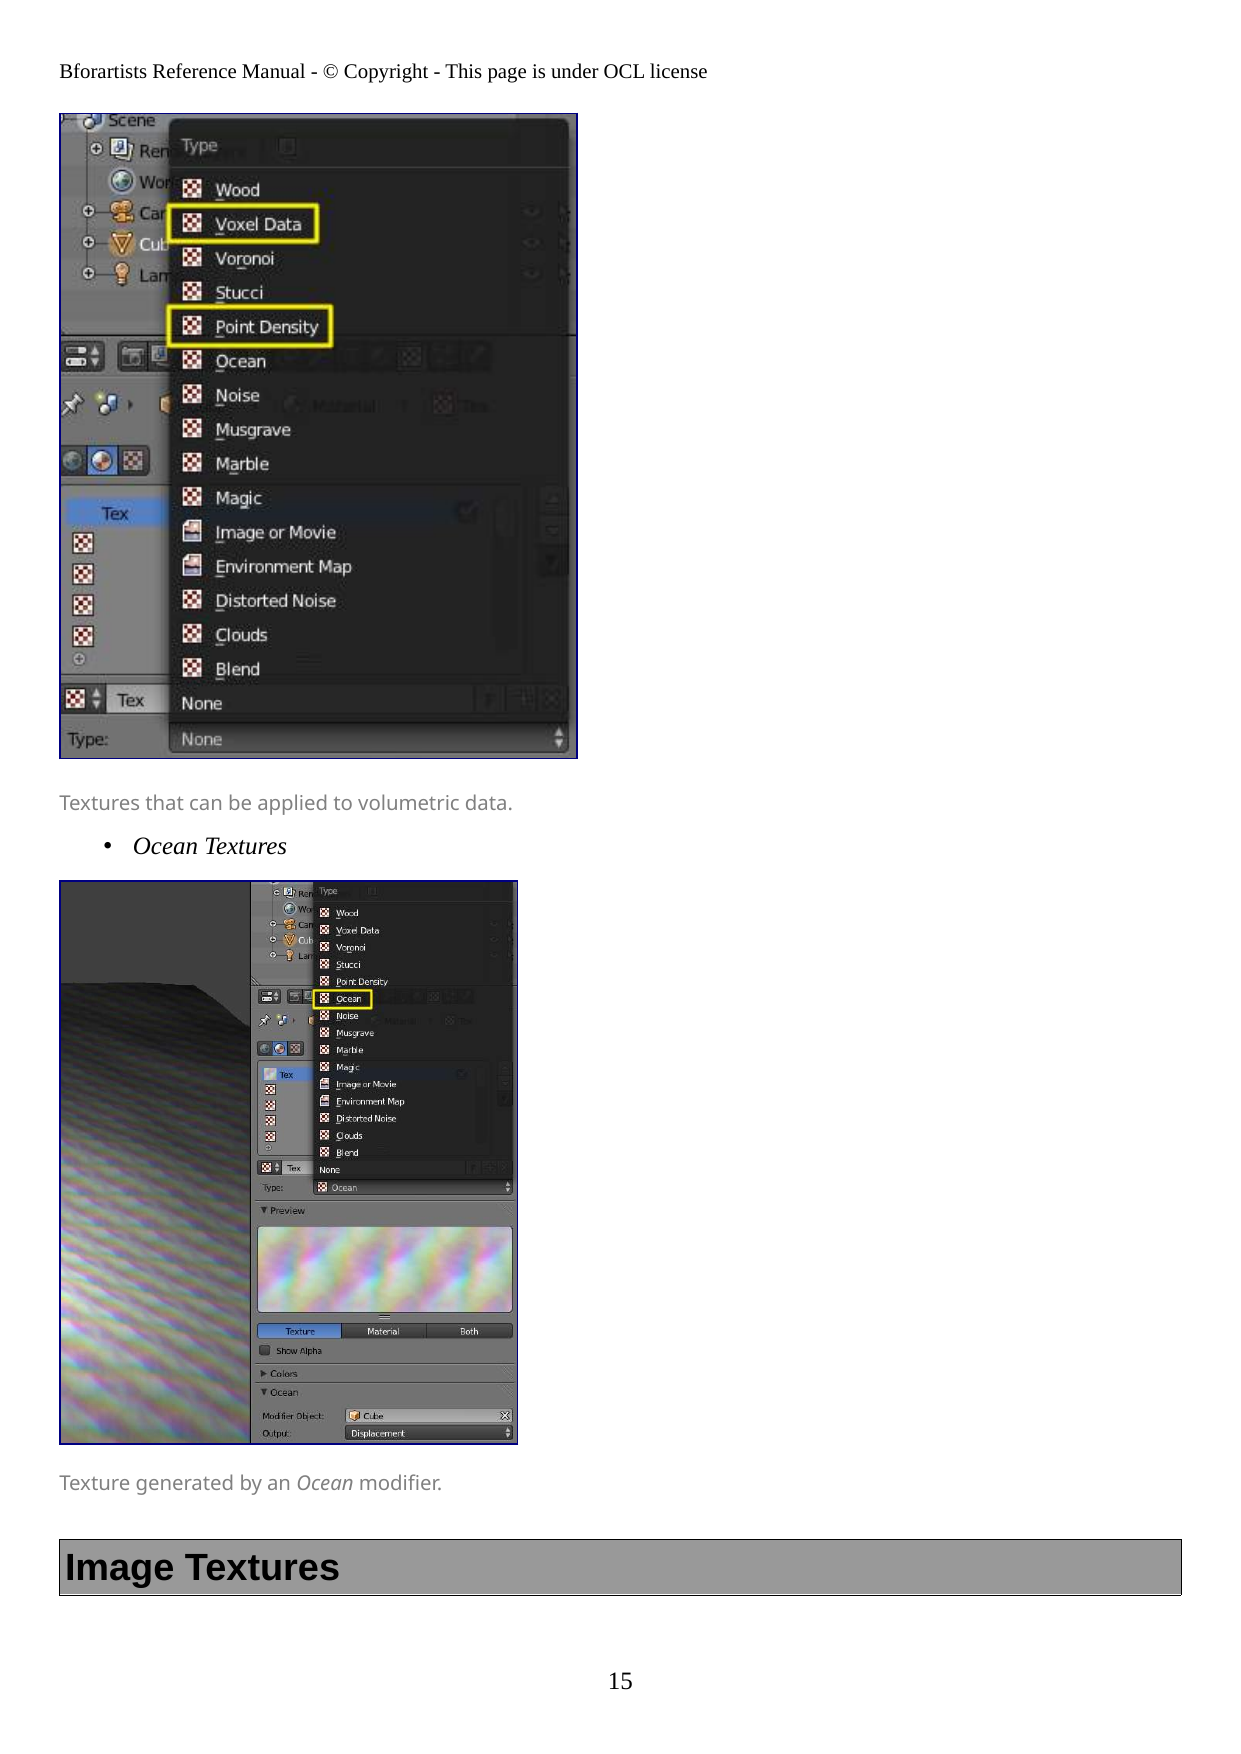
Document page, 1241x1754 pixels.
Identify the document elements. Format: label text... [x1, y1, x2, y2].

picture [61, 114, 576, 758]
table_header Image Textures [60, 1540, 1181, 1594]
text Textures that can be applied to volumetric data. [59, 785, 1181, 816]
list Ocean Textures [103, 831, 1181, 859]
picture [61, 882, 517, 1443]
text Texture generated by an Ocean modifier. [59, 1465, 1181, 1496]
